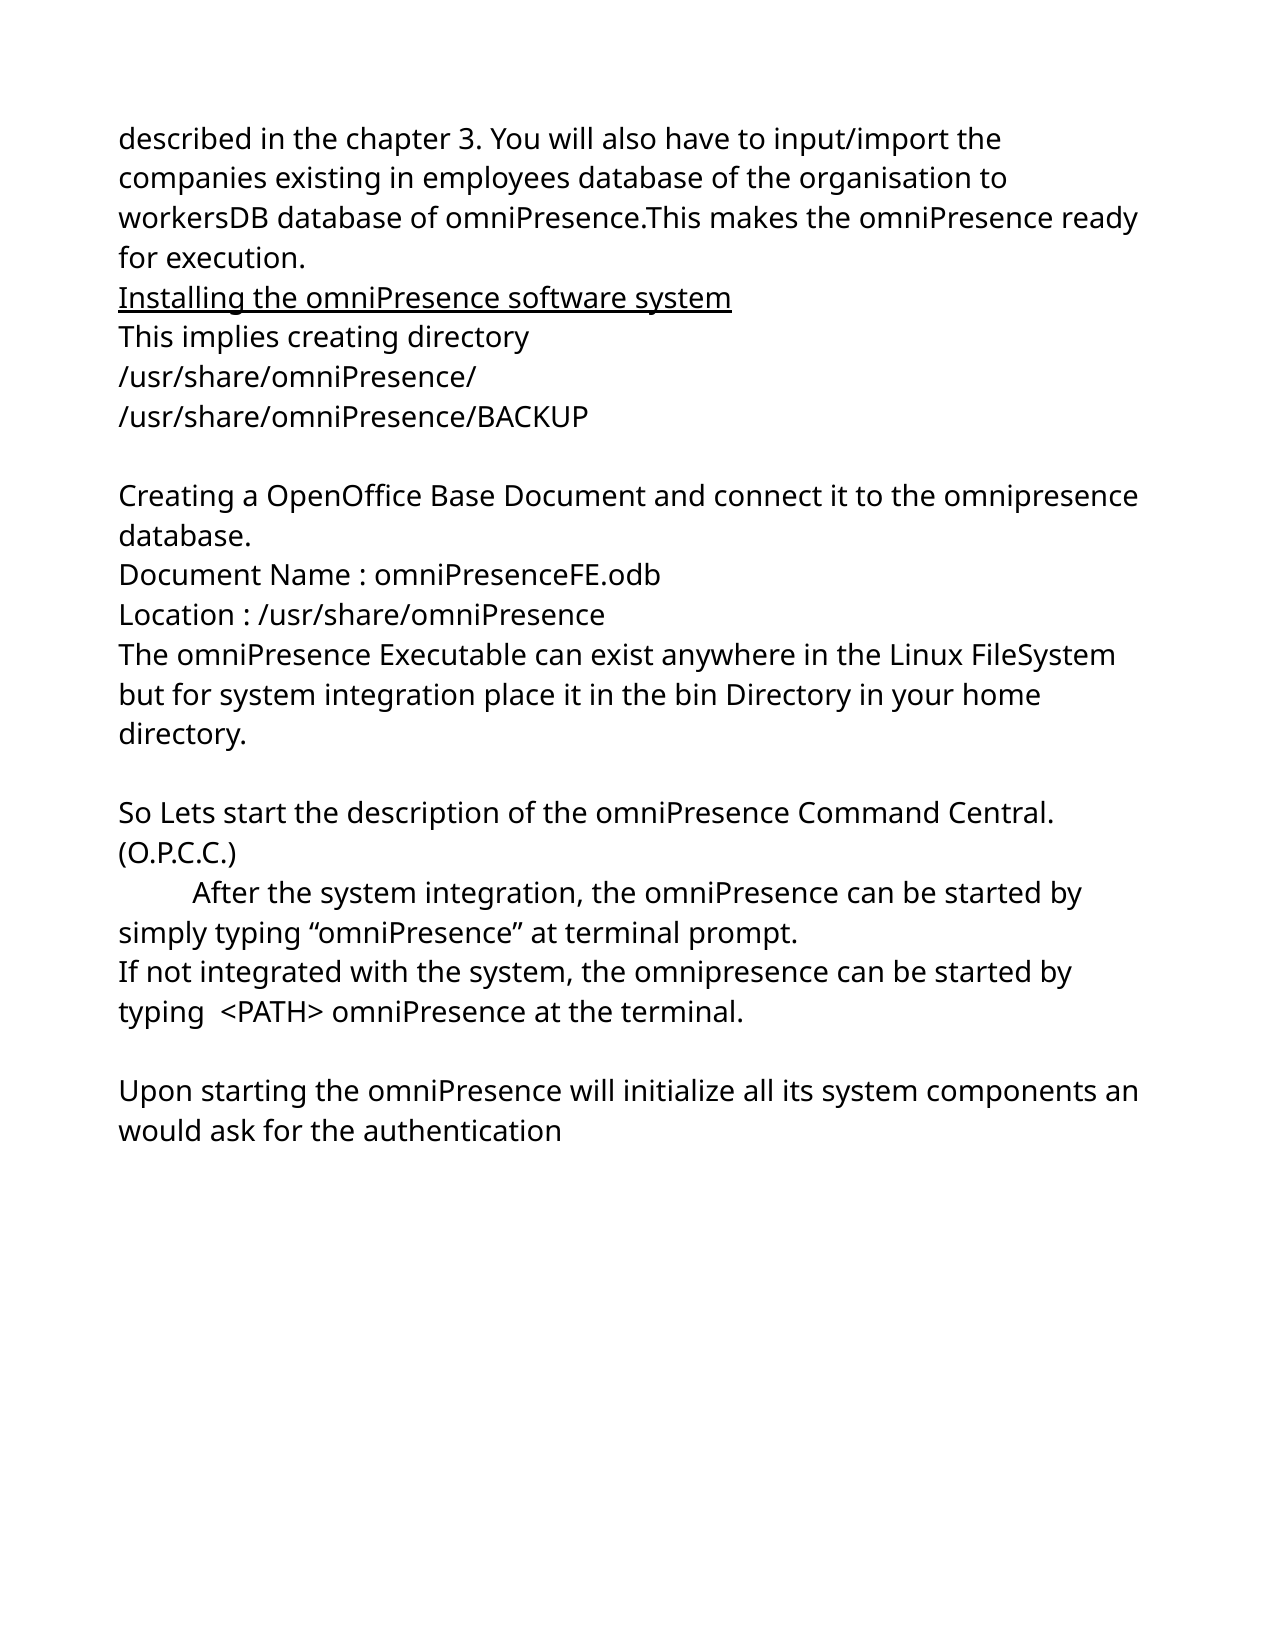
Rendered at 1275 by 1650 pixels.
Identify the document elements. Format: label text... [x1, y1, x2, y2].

text This implies creating directory [118, 317, 1157, 356]
text If not integrated with the system, the omnipresence can be started by typing <PATH> omniPresence at the terminal. [118, 952, 1157, 1031]
text Upon starting the omniPresence will initialize all its system components an [118, 1071, 1157, 1110]
text After the system integration, the omniPresence can be started by simply typing “omniPresence” at terminal prompt. [118, 872, 1157, 952]
text Location : /usr/share/omniPresence [118, 594, 1157, 634]
text Installing the omniPresence software system [118, 277, 1157, 317]
text Creating a OpenOffice Base Document and connect it to the omnipresence database. [118, 475, 1157, 555]
text /usr/share/omniPresence/ [118, 356, 1157, 396]
text /usr/share/omniPresence/BACKUP [118, 396, 1157, 436]
text (O.P.C.C.) [118, 832, 1157, 872]
text The omniPresence Executable can exist anywhere in the Linux FileSystem but for system integration place it in the bin Directory in your home directory. [118, 634, 1157, 753]
text So Lets start the description of the omniPresence Command Central. [118, 793, 1157, 832]
text Document Name : omniPresenceFE.odb [118, 555, 1157, 594]
text described in the chapter 3. You will also have to input/import the companies existing in employees database of the organisation to workersDB database of omniPresence.This makes the omniPresence ready for execution. [118, 118, 1157, 277]
text would ask for the authentication [118, 1110, 1157, 1150]
